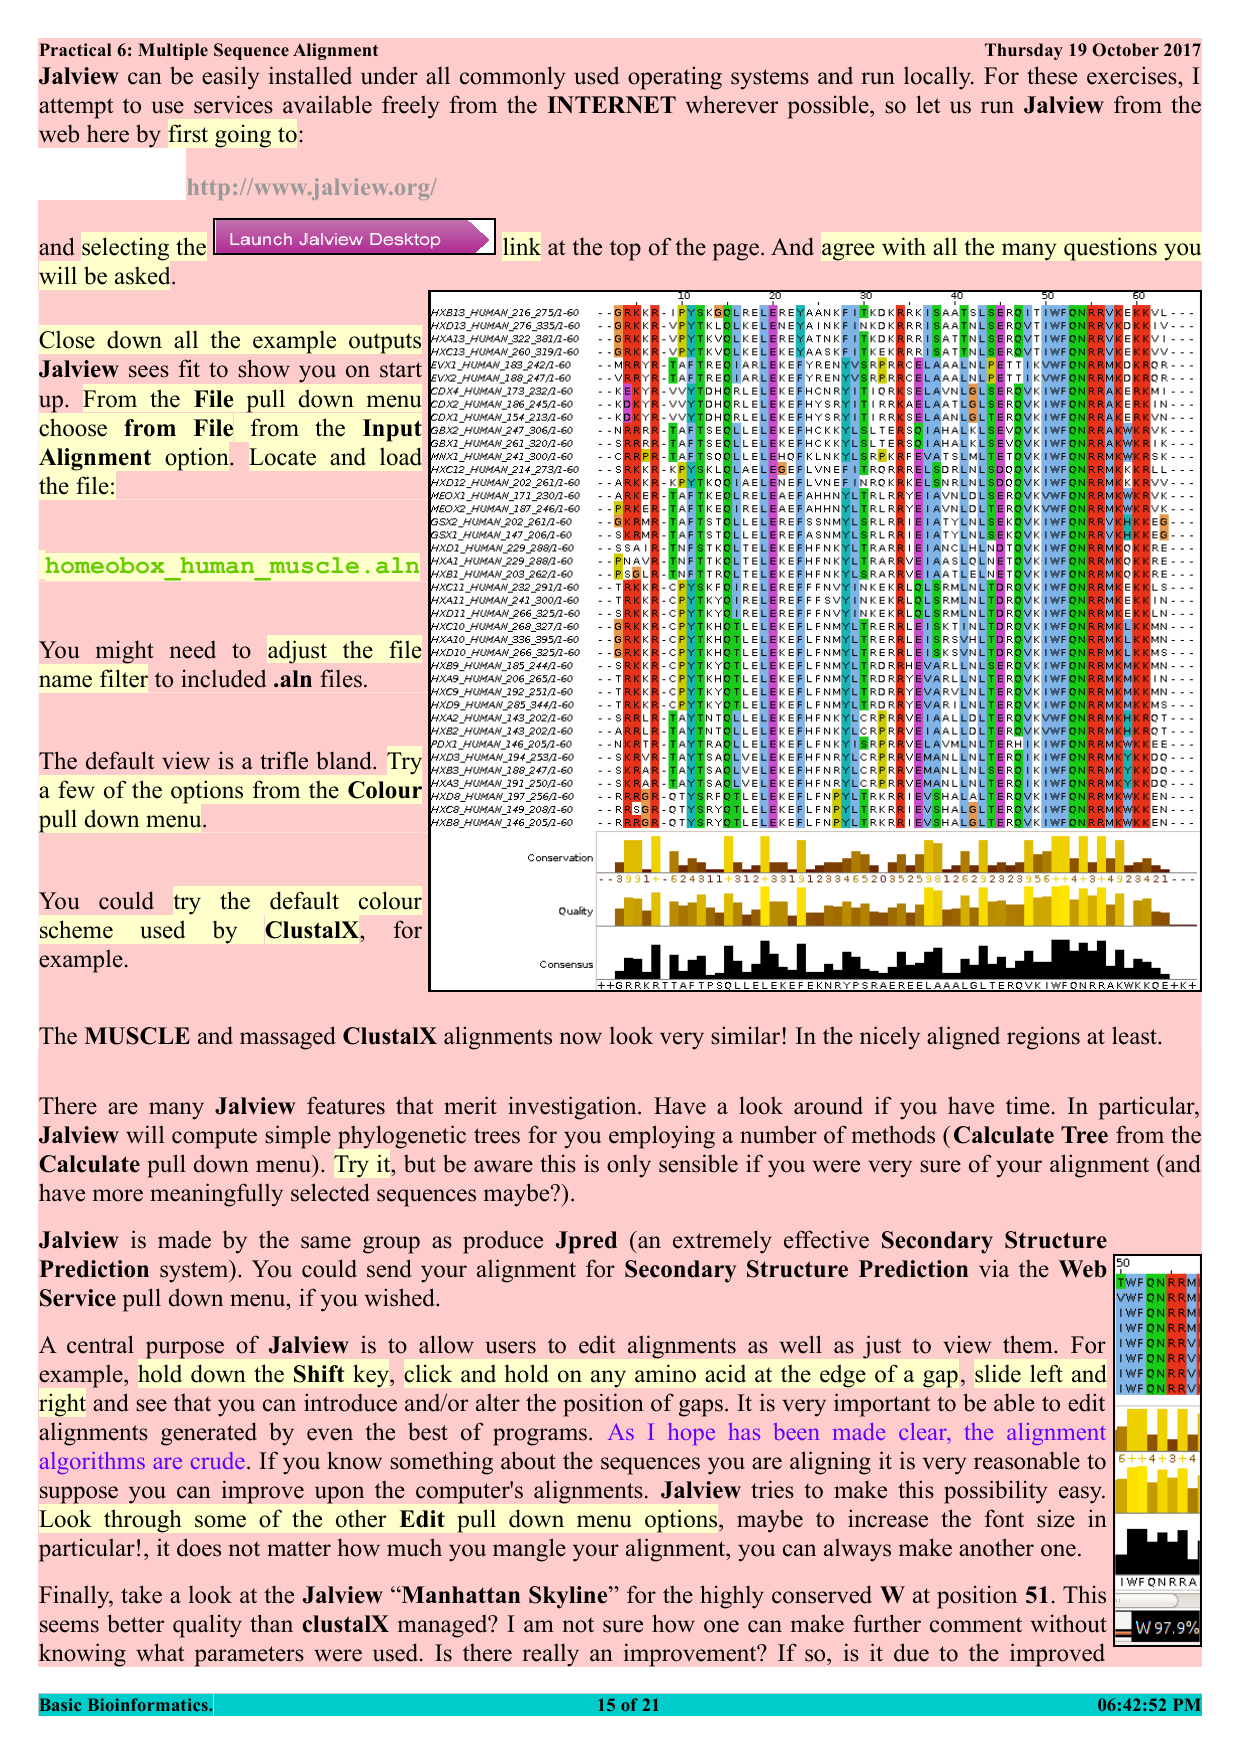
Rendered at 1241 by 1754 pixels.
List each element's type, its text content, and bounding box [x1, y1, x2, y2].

text The default view is a trifle bland. Try a few of the options from the Colour pull down menu. [38, 746, 428, 833]
text There are many Jalview features that merit investigation. Have a look around if you have time. In particular, Jalview will compute simple phylogenetic trees for you employing a number of methods (Calculate Tree from the Calculate pull down menu). Try it, but be aware this is only sensible if you were very sure of your alignment (and have more meaningfully selected sequences maybe?). [38, 1091, 1202, 1207]
text Close down all the example outputs Jalview sees fit to show you on start up. From the File pull down menu choose from File from the Input Alignment option. Locate and load the file: [38, 325, 428, 500]
picture [215, 220, 494, 253]
picture [1115, 1256, 1200, 1645]
text Jalview is made by the same group as produce Jpred (an extremely effective Secondary Structure Prediction system). You could send your alignment for Secondary Structure Prediction via the Web Service pull down menu, if you wished. [38, 1225, 1202, 1312]
text http://www.jalview.org/ [186, 171, 1202, 200]
text The MUSCLE and massaged ClustalX alignments now look very similar! In the nicely aligned regions at least. [38, 1021, 1202, 1049]
text You could try the default colour scheme used by ClustalX, for example. [38, 886, 428, 973]
text homeobox_human_muscle.aln [38, 553, 428, 581]
text A central purpose of Jalview is to allow users to edit alignments as well as just to view them. For example, hold down the Shift key, click and hold on any amino acid at the edge of a gap, slide left and right and see that you can introduce and/or alter the position of gaps. It is very important to be able to edit alignments generated by even the best of programs. As I hope has been made clear, the alignment algorithms are crude. If you know something about the sequences you are aligning it is very reasonable to suppose you can improve upon the computer's alignments. Jalview tries to make this possibility easy. Look through some of the other Edit pull down menu options, maybe to increase the font size in particular!, it does not matter how much you mangle your alignment, you can always make another one. [38, 1330, 1113, 1562]
picture [430, 292, 1200, 990]
text You might need to adjust the file name filter to included .aln files. [38, 634, 428, 693]
text and selecting thelink at the top of the page. And agree with all the many questions you will be asked. [38, 218, 1202, 290]
text Finally, take a look at the Jalview “Manhattan Skyline” for the highly conserved W at position 51. This seems better quality than clustalX managed? I am not sure how one can make further comment without knowing what parameters were used. Is there really an improvement? If so, is it due to the improved [38, 1580, 1202, 1667]
text Jalview can be easily installed under all commonly used operating systems and run locally. For these exercises, I attempt to use services available freely from the INTERNET wherever possible, so let us run Jalview from the web here by first going to: [38, 61, 1202, 148]
